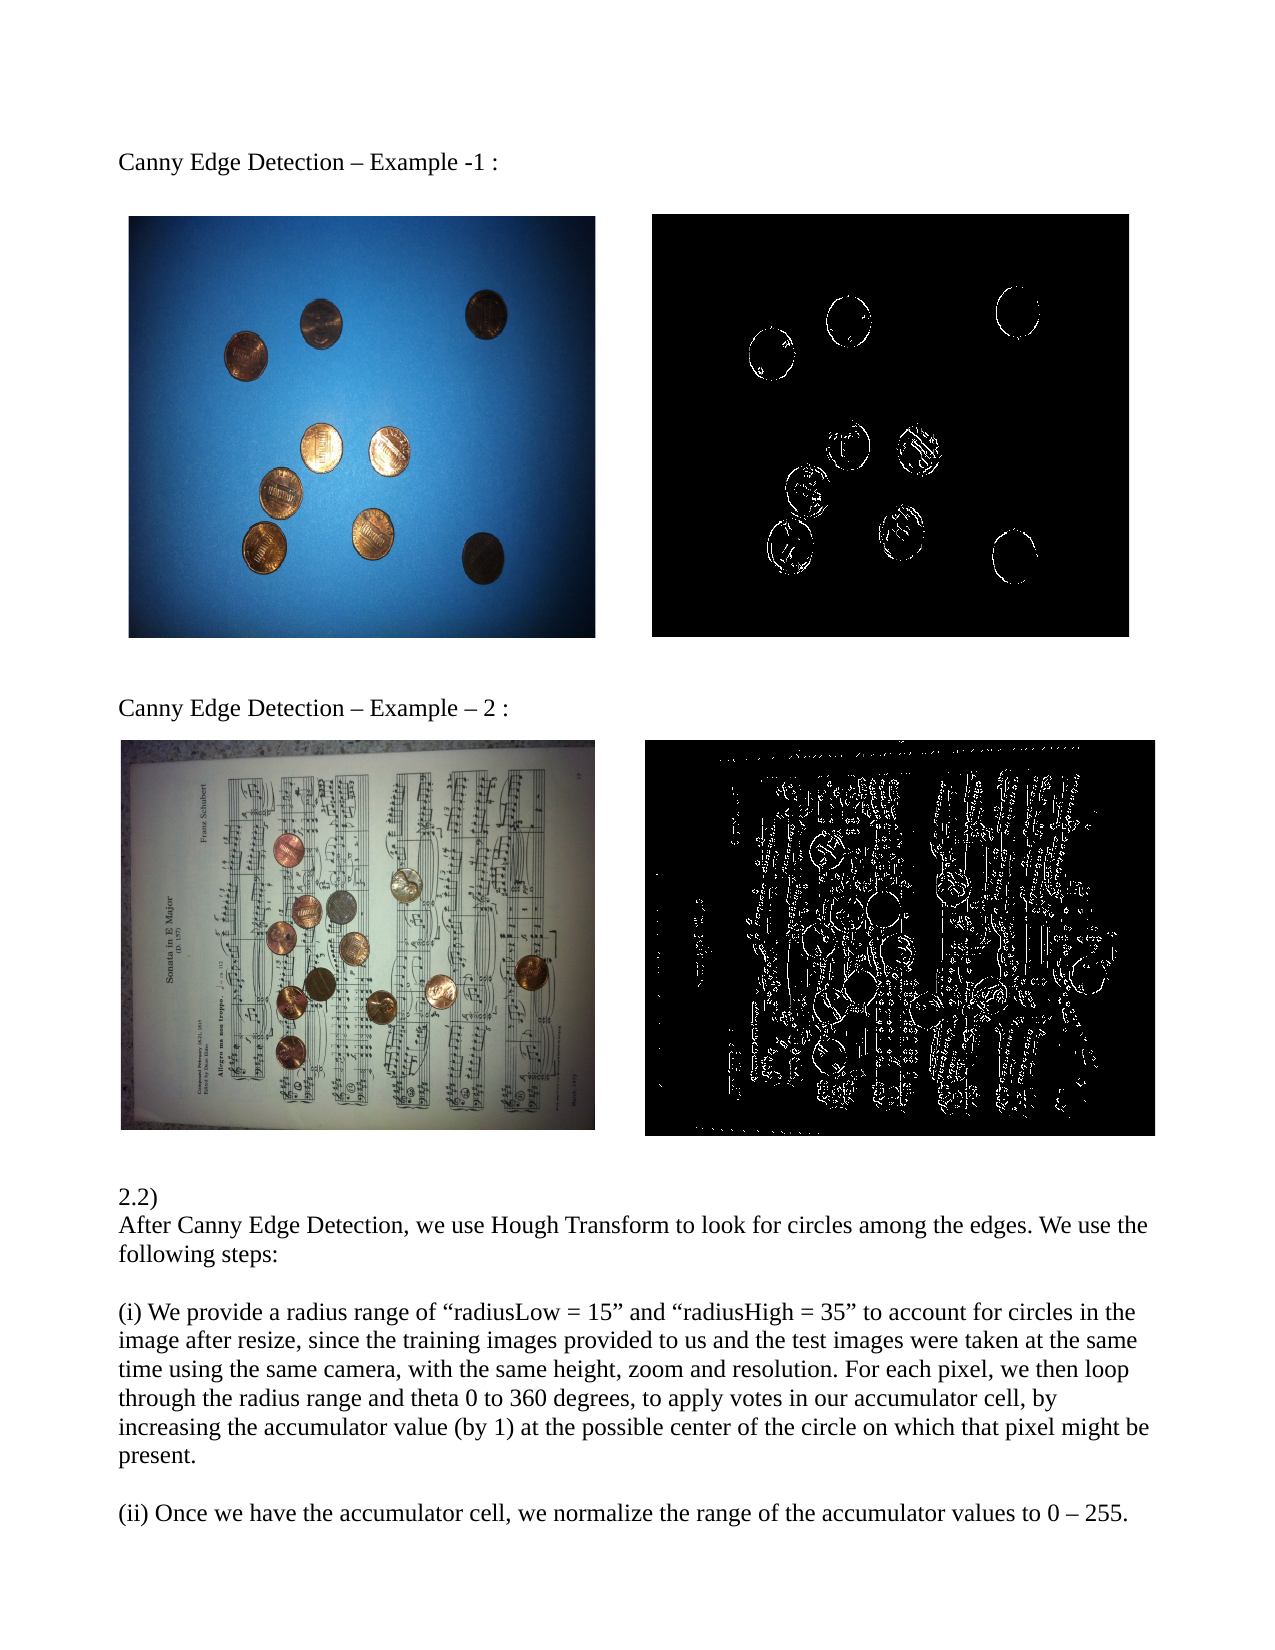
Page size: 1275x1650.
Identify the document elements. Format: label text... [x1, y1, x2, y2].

text Canny Edge Detection – Example – 2 : [118, 693, 1157, 722]
text 2.2) [118, 1182, 1157, 1211]
text After Canny Edge Detection, we use Hough Transform to look for circles among the edges. We use the following steps: [118, 1211, 1157, 1268]
picture [120, 740, 595, 1130]
picture [652, 214, 1130, 637]
text Canny Edge Detection – Example -1 : [118, 147, 1157, 176]
picture [645, 740, 1156, 1136]
text (ii) Once we have the accumulator cell, we normalize the range of the accumulator values to 0 – 255. [118, 1498, 1157, 1527]
text (i) We provide a radius range of “radiusLow = 15” and “radiusHigh = 35” to account for circles in the image after resize, since the training images provided to us and the test images were taken at the same time using the same camera, with the same height, zoom and resolution. For each pixel, we then loop through the radius range and theta 0 to 360 degrees, to apply votes in our accumulator cell, by increasing the accumulator value (by 1) at the possible center of the circle on which that pixel might be present. [118, 1297, 1157, 1469]
picture [128, 216, 596, 638]
